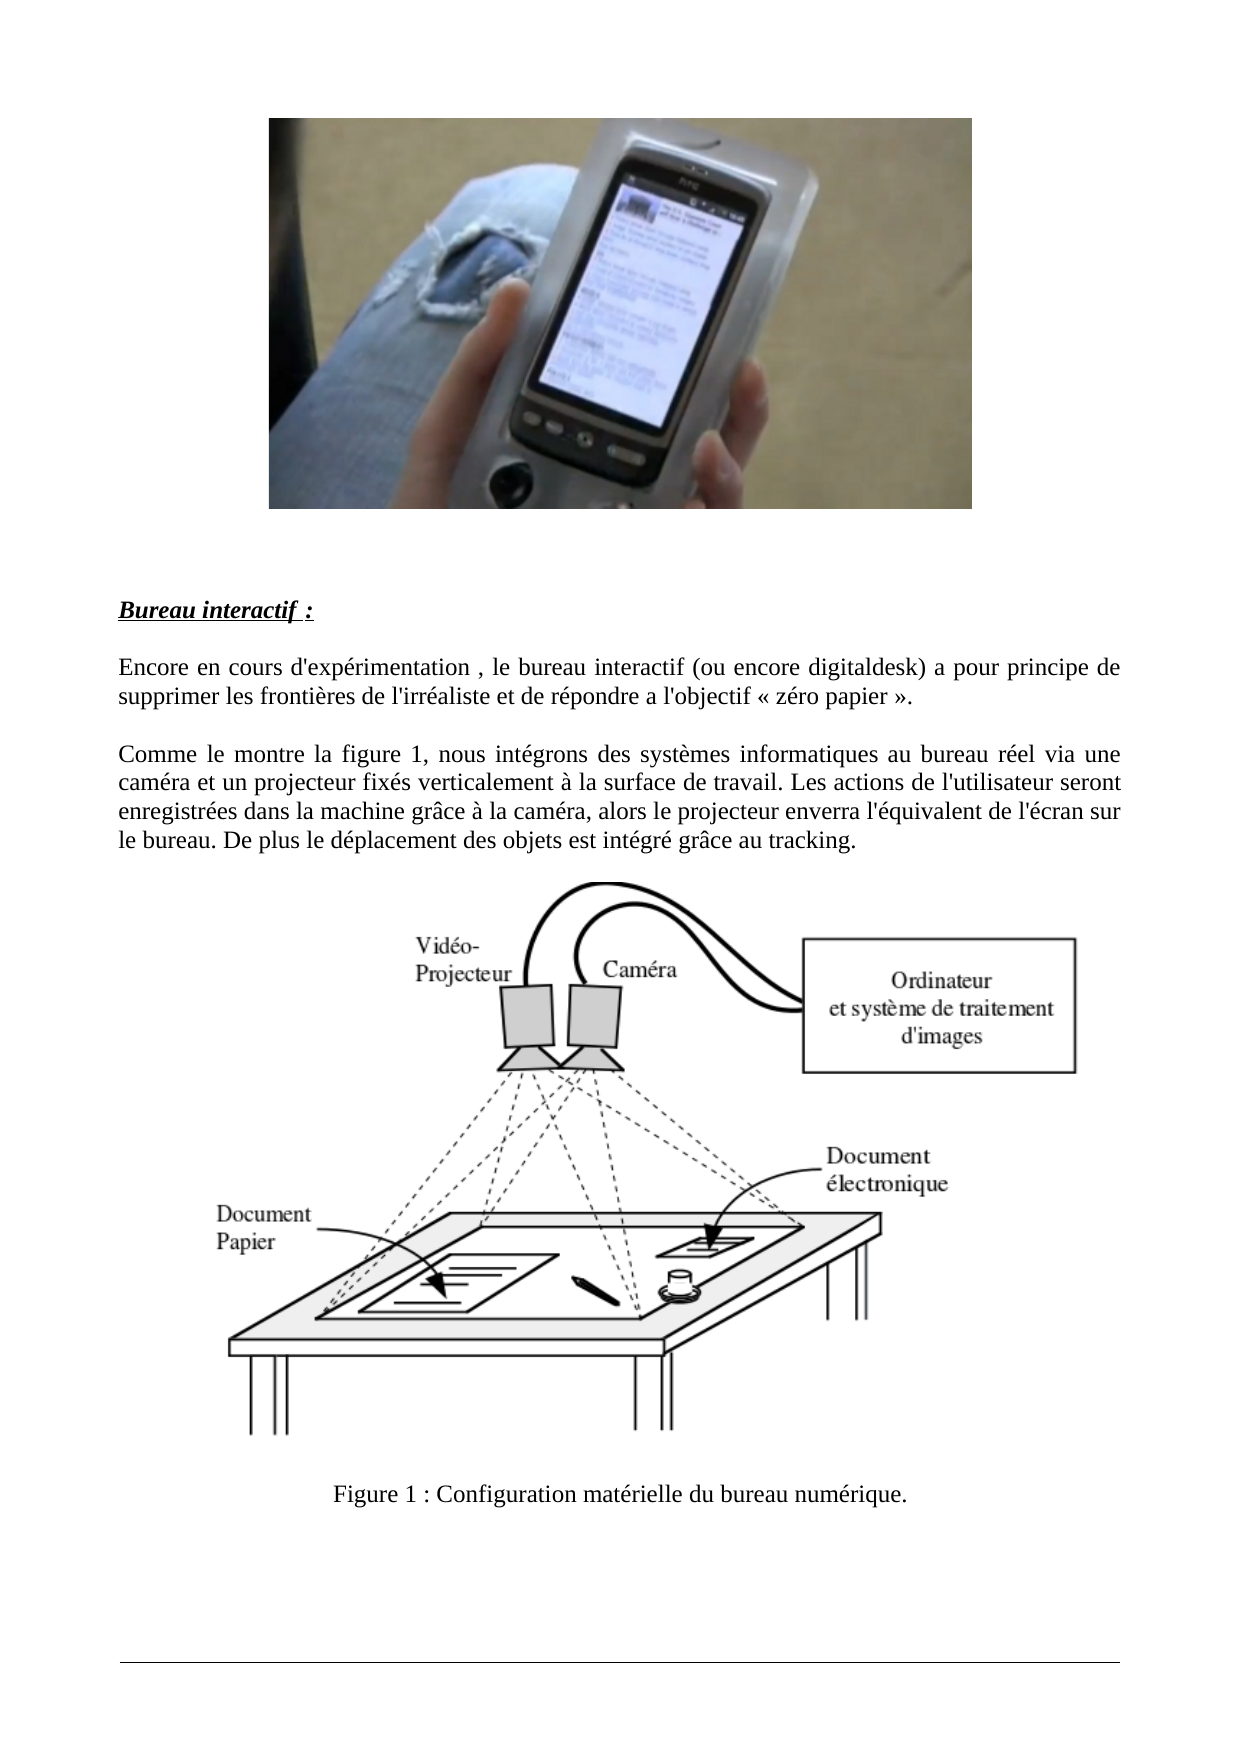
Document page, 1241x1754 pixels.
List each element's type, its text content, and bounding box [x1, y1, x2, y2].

text Encore en cours d'expérimentation , le bureau interactif (ou encore digitaldesk) a pour principe de supprimer les frontières de l'irréaliste et de répondre a l'objectif « zéro papier ». [118, 652, 1122, 710]
text Bureau interactif : [118, 595, 1122, 624]
text Comme le montre la figure 1, nous intégrons des systèmes informatiques au bureau réel via une caméra et un projecteur fixés verticalement à la surface de travail. Les actions de l'utilisateur seront enregistrées dans la machine grâce à la caméra, alors le projecteur enverra l'équivalent de l'écran sur le bureau. De plus le déplacement des objets est intégré grâce au tracking. [118, 739, 1122, 854]
picture [268, 118, 972, 509]
text Figure 1 : Configuration matérielle du bureau numérique. [118, 1479, 1122, 1508]
picture [126, 882, 1115, 1451]
